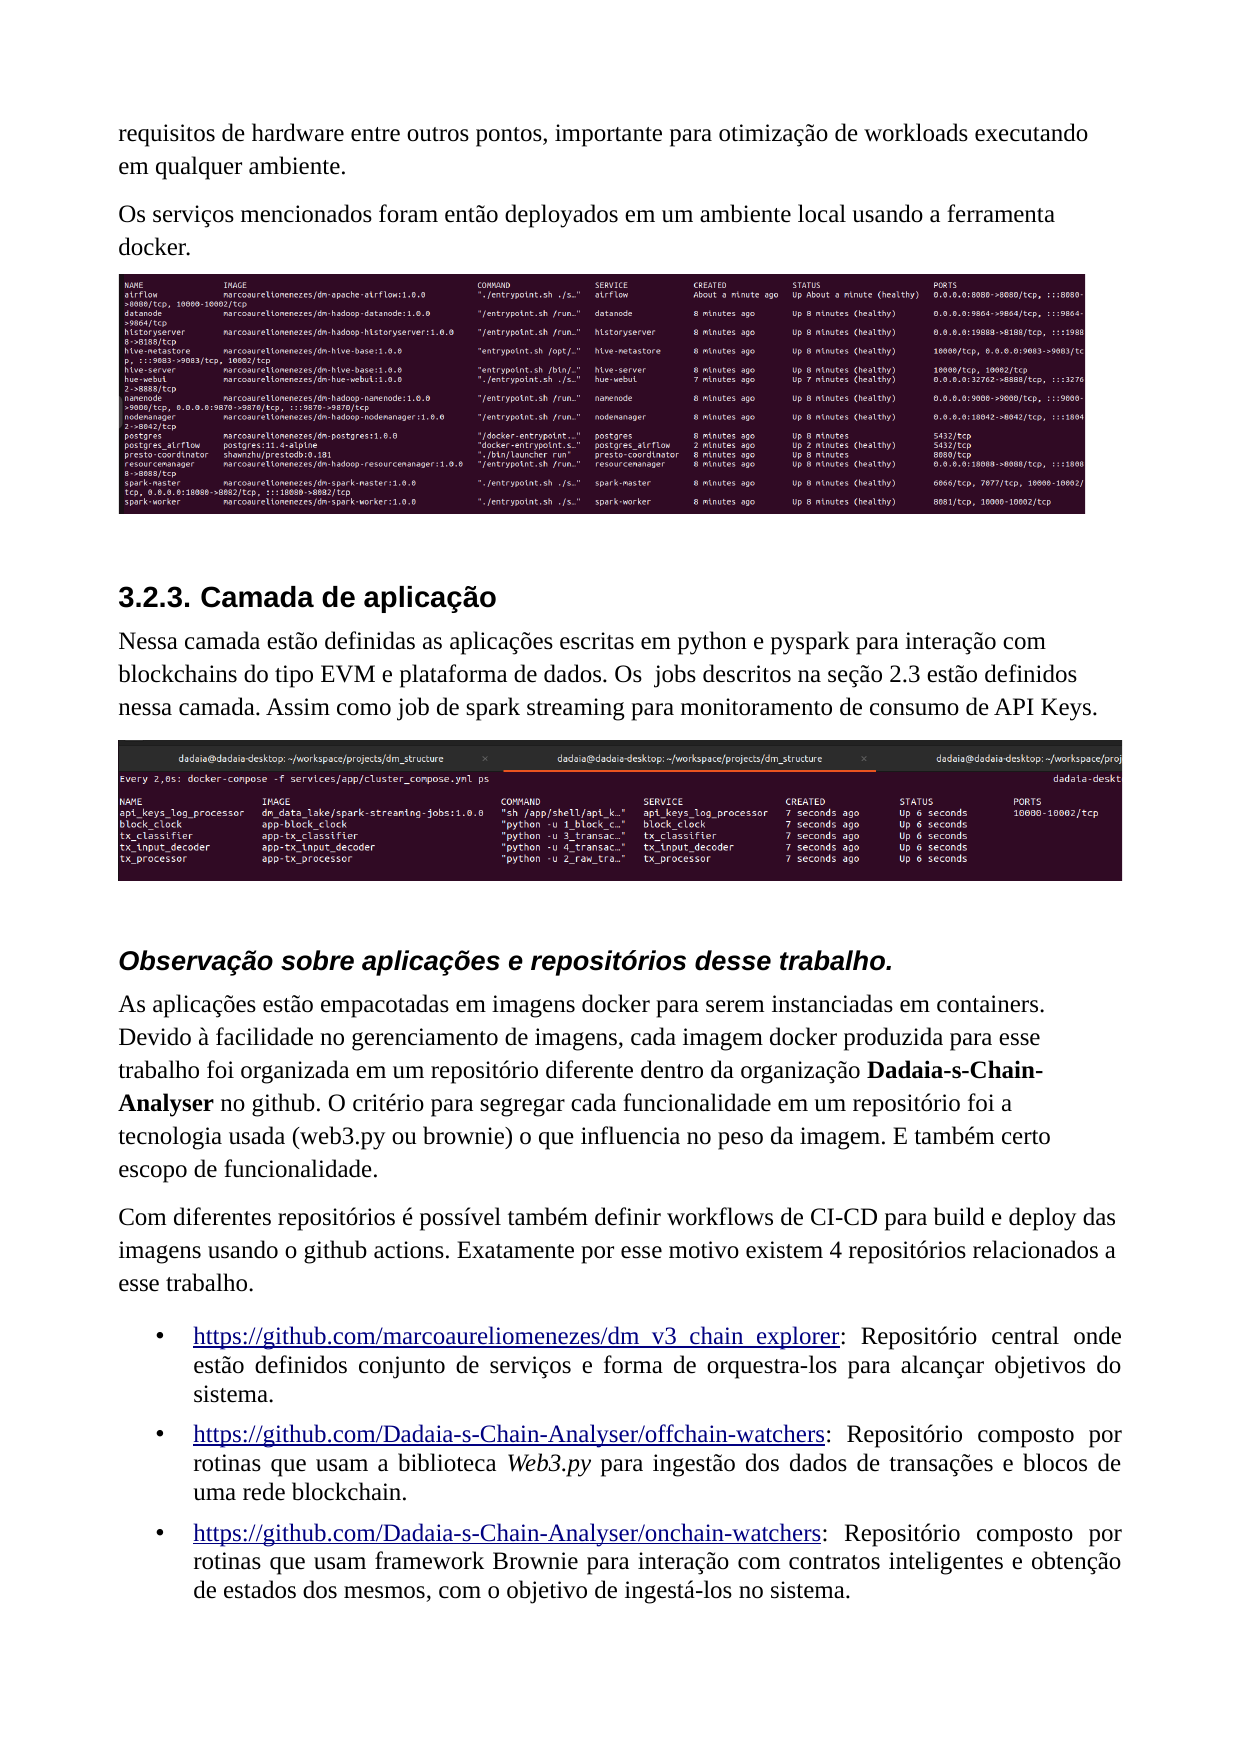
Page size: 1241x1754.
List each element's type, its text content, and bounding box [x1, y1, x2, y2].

subtitle Observação sobre aplicações e repositórios desse trabalho. [118, 945, 1122, 977]
list https://github.com/Dadaia-s-Chain-Analyser/offchain-watchers: Repositório composto por rotinas que usam a biblioteca Web3.py para ingestão dos dados de transações e blocos de uma rede blockchain. [156, 1419, 1122, 1506]
subtitle Camada de aplicação [118, 580, 1122, 614]
list https://github.com/marcoaureliomenezes/dm_v3_chain_explorer: Repositório central onde estão definidos conjunto de serviços e forma de orquestra-los para alcançar objetivos do sistema. [156, 1321, 1122, 1408]
picture [118, 740, 1123, 881]
text As aplicações estão empacotadas em imagens docker para serem instanciadas em containers. Devido à facilidade no gerenciamento de imagens, cada imagem docker produzida para esse trabalho foi organizada em um repositório diferente dentro da organização Dadaia-s-Chain-Analyser no github. O critério para segregar cada funcionalidade em um repositório foi a tecnologia usada (web3.py ou brownie) o que influencia no peso da imagem. E também certo escopo de funcionalidade. [118, 989, 1122, 1183]
text Com diferentes repositórios é possível também definir workflows de CI-CD para build e deploy das imagens usando o github actions. Exatamente por esse motivo existem 4 repositórios relacionados a esse trabalho. [118, 1202, 1122, 1297]
text Os serviços mencionados foram então deployados em um ambiente local usando a ferramenta docker. [118, 199, 1122, 261]
text requisitos de hardware entre outros pontos, importante para otimização de workloads executando em qualquer ambiente. [118, 118, 1122, 180]
list https://github.com/Dadaia-s-Chain-Analyser/onchain-watchers: Repositório composto por rotinas que usam framework Brownie para interação com contratos inteligentes e obtenção de estados dos mesmos, com o objetivo de ingestá-los no sistema. [156, 1518, 1122, 1604]
text Nessa camada estão definidas as aplicações escritas em python e pyspark para interação com blockchains do tipo EVM e plataforma de dados. Os jobs descritos na seção 2.3 estão definidos nessa camada. Assim como job de spark streaming para monitoramento de consumo de API Keys. [118, 626, 1122, 721]
picture [118, 274, 1086, 514]
